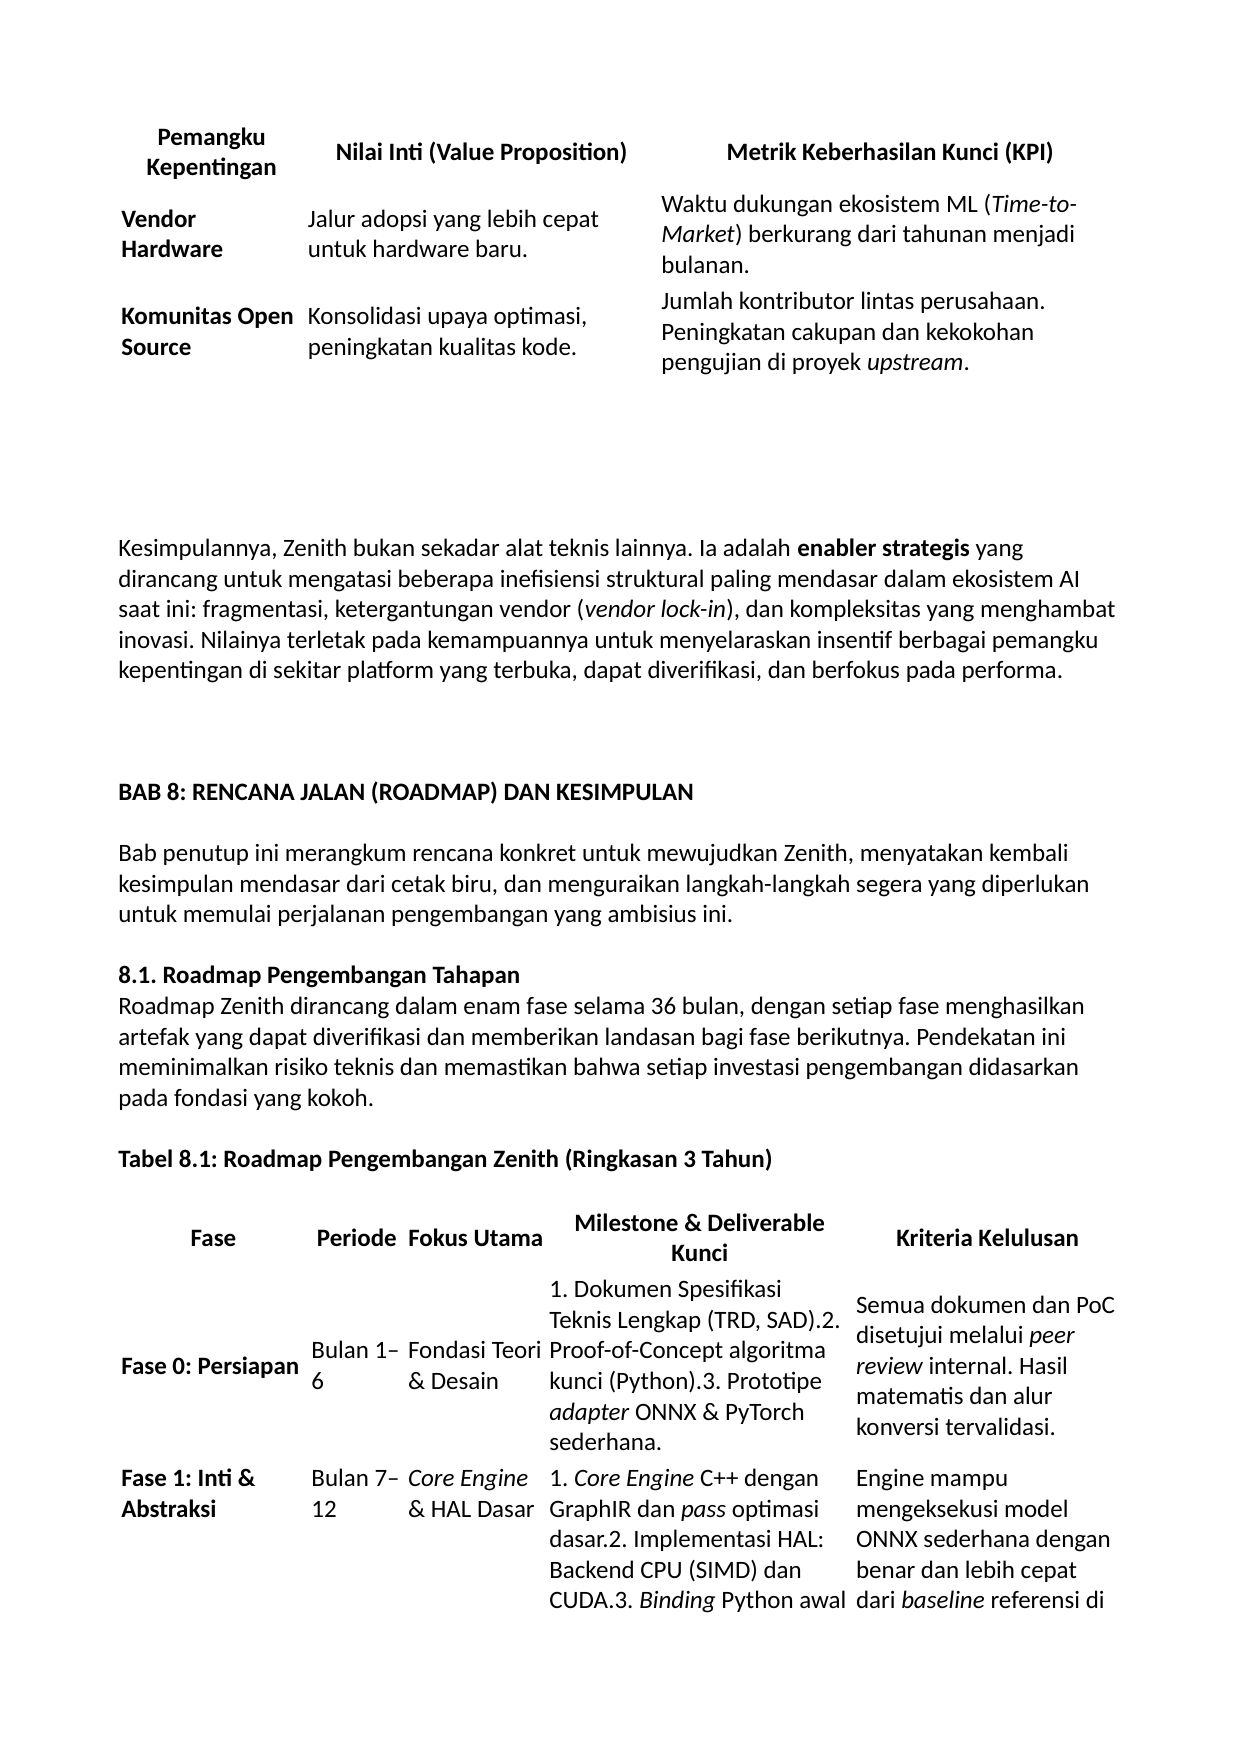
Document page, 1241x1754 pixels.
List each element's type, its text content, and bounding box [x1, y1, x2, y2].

table_header Pemangku Kepentingan [118, 118, 305, 185]
table_cell Semua dokumen dan PoC disetujui melalui peer review internal. Hasil matematis dan alur konversi tervalidasi. [853, 1271, 1122, 1460]
table_cell 1. Core Engine C++ dengan GraphIR dan pass optimasi dasar.2. Implementasi HAL: Backend CPU (SIMD) dan CUDA.3. Binding Python awal [546, 1460, 853, 1618]
table_cell Bulan 7–12 [308, 1460, 405, 1618]
table_cell Vendor Hardware [118, 185, 305, 282]
table_cell Engine mampu mengeksekusi model ONNX sederhana dengan benar dan lebih cepat dari baseline referensi di [853, 1460, 1122, 1618]
table_cell Konsolidasi upaya optimasi, peningkatan kualitas kode. [305, 283, 658, 380]
text Roadmap Zenith dirancang dalam enam fase selama 36 bulan, dengan setiap fase menghasilkan artefak yang dapat diverifikasi dan memberikan landasan bagi fase berikutnya. Pendekatan ini meminimalkan risiko teknis dan memastikan bahwa setiap investasi pengembangan didasarkan pada fondasi yang kokoh. [118, 990, 1122, 1112]
text Tabel 8.1: Roadmap Pengembangan Zenith (Ringkasan 3 Tahun) [118, 1143, 1122, 1173]
text Bab penutup ini merangkum rencana konkret untuk mewujudkan Zenith, menyatakan kembali kesimpulan mendasar dari cetak biru, dan menguraikan langkah-langkah segera yang diperlukan untuk memulai perjalanan pengembangan yang ambisius ini. [118, 838, 1122, 929]
table_header Periode [308, 1204, 405, 1271]
table_cell 1. Dokumen Spesifikasi Teknis Lengkap (TRD, SAD).2. Proof-of-Concept algoritma kunci (Python).3. Prototipe adapter ONNX & PyTorch sederhana. [546, 1271, 853, 1460]
table_header Fase [118, 1204, 308, 1271]
table_header Milestone & Deliverable Kunci [546, 1204, 853, 1271]
table_cell Core Engine & HAL Dasar [405, 1460, 546, 1618]
text Kesimpulannya, Zenith bukan sekadar alat teknis lainnya. Ia adalah enabler strategis yang dirancang untuk mengatasi beberapa inefisiensi struktural paling mendasar dalam ekosistem AI saat ini: fragmentasi, ketergantungan vendor (vendor lock-in), dan kompleksitas yang menghambat inovasi. Nilainya terletak pada kemampuannya untuk menyelaraskan insentif berbagai pemangku kepentingan di sekitar platform yang terbuka, dapat diverifikasi, dan berfokus pada performa. BAB 8: RENCANA JALAN (ROADMAP) DAN KESIMPULAN [118, 532, 1122, 807]
table_cell Fase 1: Inti & Abstraksi [118, 1460, 308, 1618]
table_cell Waktu dukungan ekosistem ML (Time-to-Market) berkurang dari tahunan menjadi bulanan. [658, 185, 1122, 282]
table_cell Jumlah kontributor lintas perusahaan. Peningkatan cakupan dan kekokohan pengujian di proyek upstream. [658, 283, 1122, 380]
text 8.1. Roadmap Pengembangan Tahapan [118, 960, 1122, 990]
table_cell Komunitas Open Source [118, 283, 305, 380]
table_cell Fase 0: Persiapan [118, 1271, 308, 1460]
table_header Fokus Utama [405, 1204, 546, 1271]
table_cell Bulan 1–6 [308, 1271, 405, 1460]
table_cell Fondasi Teori & Desain [405, 1271, 546, 1460]
table_header Metrik Keberhasilan Kunci (KPI) [658, 118, 1122, 185]
table_cell Jalur adopsi yang lebih cepat untuk hardware baru. [305, 185, 658, 282]
table_header Kriteria Kelulusan [853, 1204, 1122, 1271]
table_header Nilai Inti (Value Proposition) [305, 118, 658, 185]
